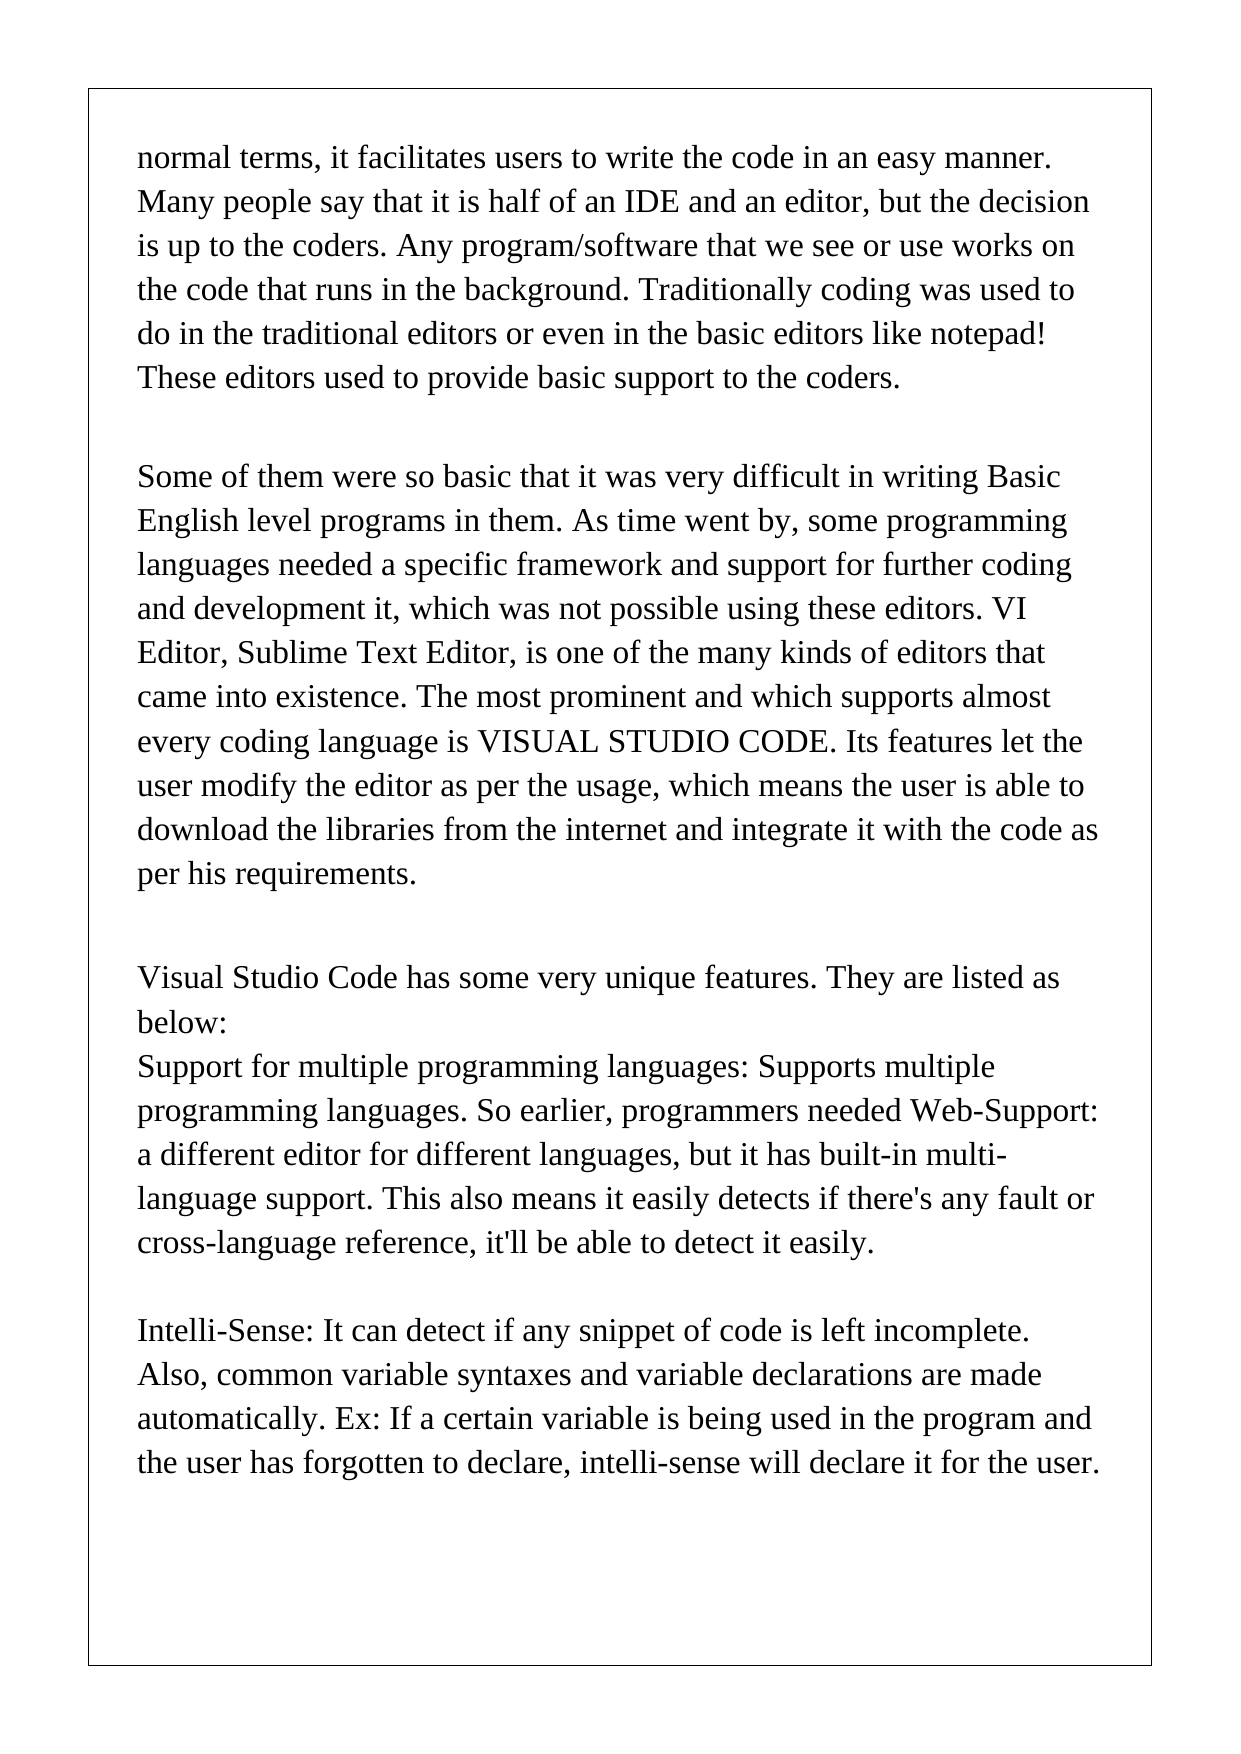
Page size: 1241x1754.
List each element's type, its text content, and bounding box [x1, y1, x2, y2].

text Visual Studio Code has some very unique features. They are listed as below: Support for multiple programming languages: Supports multiple programming languages. So earlier, programmers needed Web-Support: a different editor for different languages, but it has built-in multi-language support. This also means it easily detects if there's any fault or cross-language reference, it'll be able to detect it easily. Intelli-Sense: It can detect if any snippet of code is left incomplete. Also, common variable syntaxes and variable declarations are made automatically. Ex: If a certain variable is being used in the program and the user has forgotten to declare, intelli-sense will declare it for the user. [137, 958, 1103, 1520]
text Some of them were so basic that it was very difficult in writing Basic English level programs in them. As time went by, some programming languages needed a specific framework and support for further coding and development it, which was not possible using these editors. VI Editor, Sublime Text Editor, is one of the many kinds of editors that came into existence. The most prominent and which supports almost every coding language is VISUAL STUDIO CODE. Its features let the user modify the editor as per the usage, which means the user is able to download the libraries from the internet and integrate it with the code as per his requirements. [137, 456, 1103, 935]
text normal terms, it facilitates users to write the code in an easy manner. Many people say that it is half of an IDE and an editor, but the decision is up to the coders. Any program/software that we see or use works on the code that runs in the background. Traditionally coding was used to do in the traditional editors or even in the basic editors like notepad! These editors used to provide basic support to the coders. [137, 137, 1103, 435]
